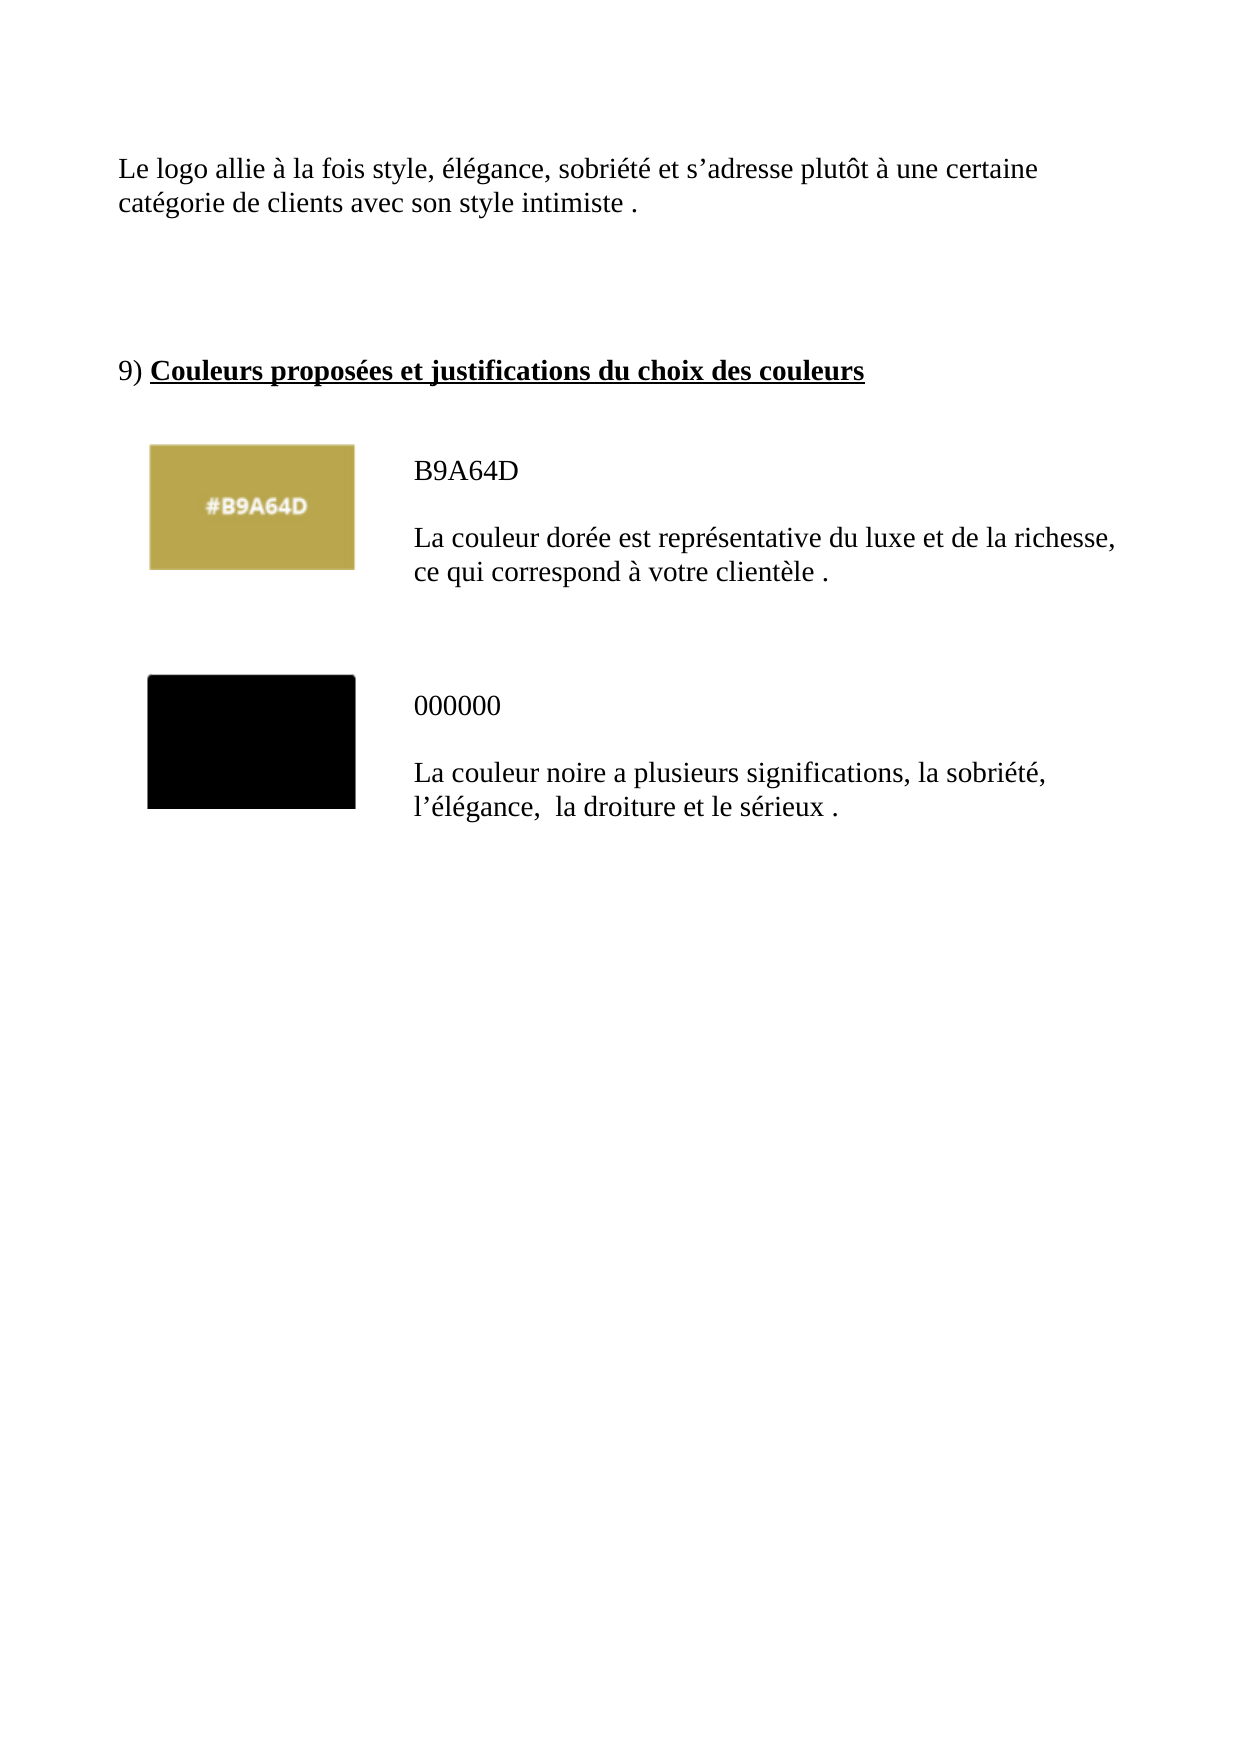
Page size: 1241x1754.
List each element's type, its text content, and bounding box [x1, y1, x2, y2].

text 000000 [357, 688, 1122, 722]
text [118, 453, 145, 487]
text B9A64D [361, 453, 1122, 487]
text La couleur noire a plusieurs significations, la sobriété, l’élégance, la droiture et le sérieux . [118, 755, 1122, 822]
text 9) Couleurs proposées et justifications du choix des couleurs [118, 353, 1122, 386]
text Le logo allie à la fois style, élégance, sobriété et s’adresse plutôt à une certaine catégorie de clients avec son style intimiste . [118, 152, 1122, 219]
text [118, 688, 145, 722]
text La couleur dorée est représentative du luxe et de la richesse, ce qui correspond à votre clientèle . [118, 521, 1122, 588]
picture [145, 672, 357, 809]
picture [145, 444, 361, 570]
